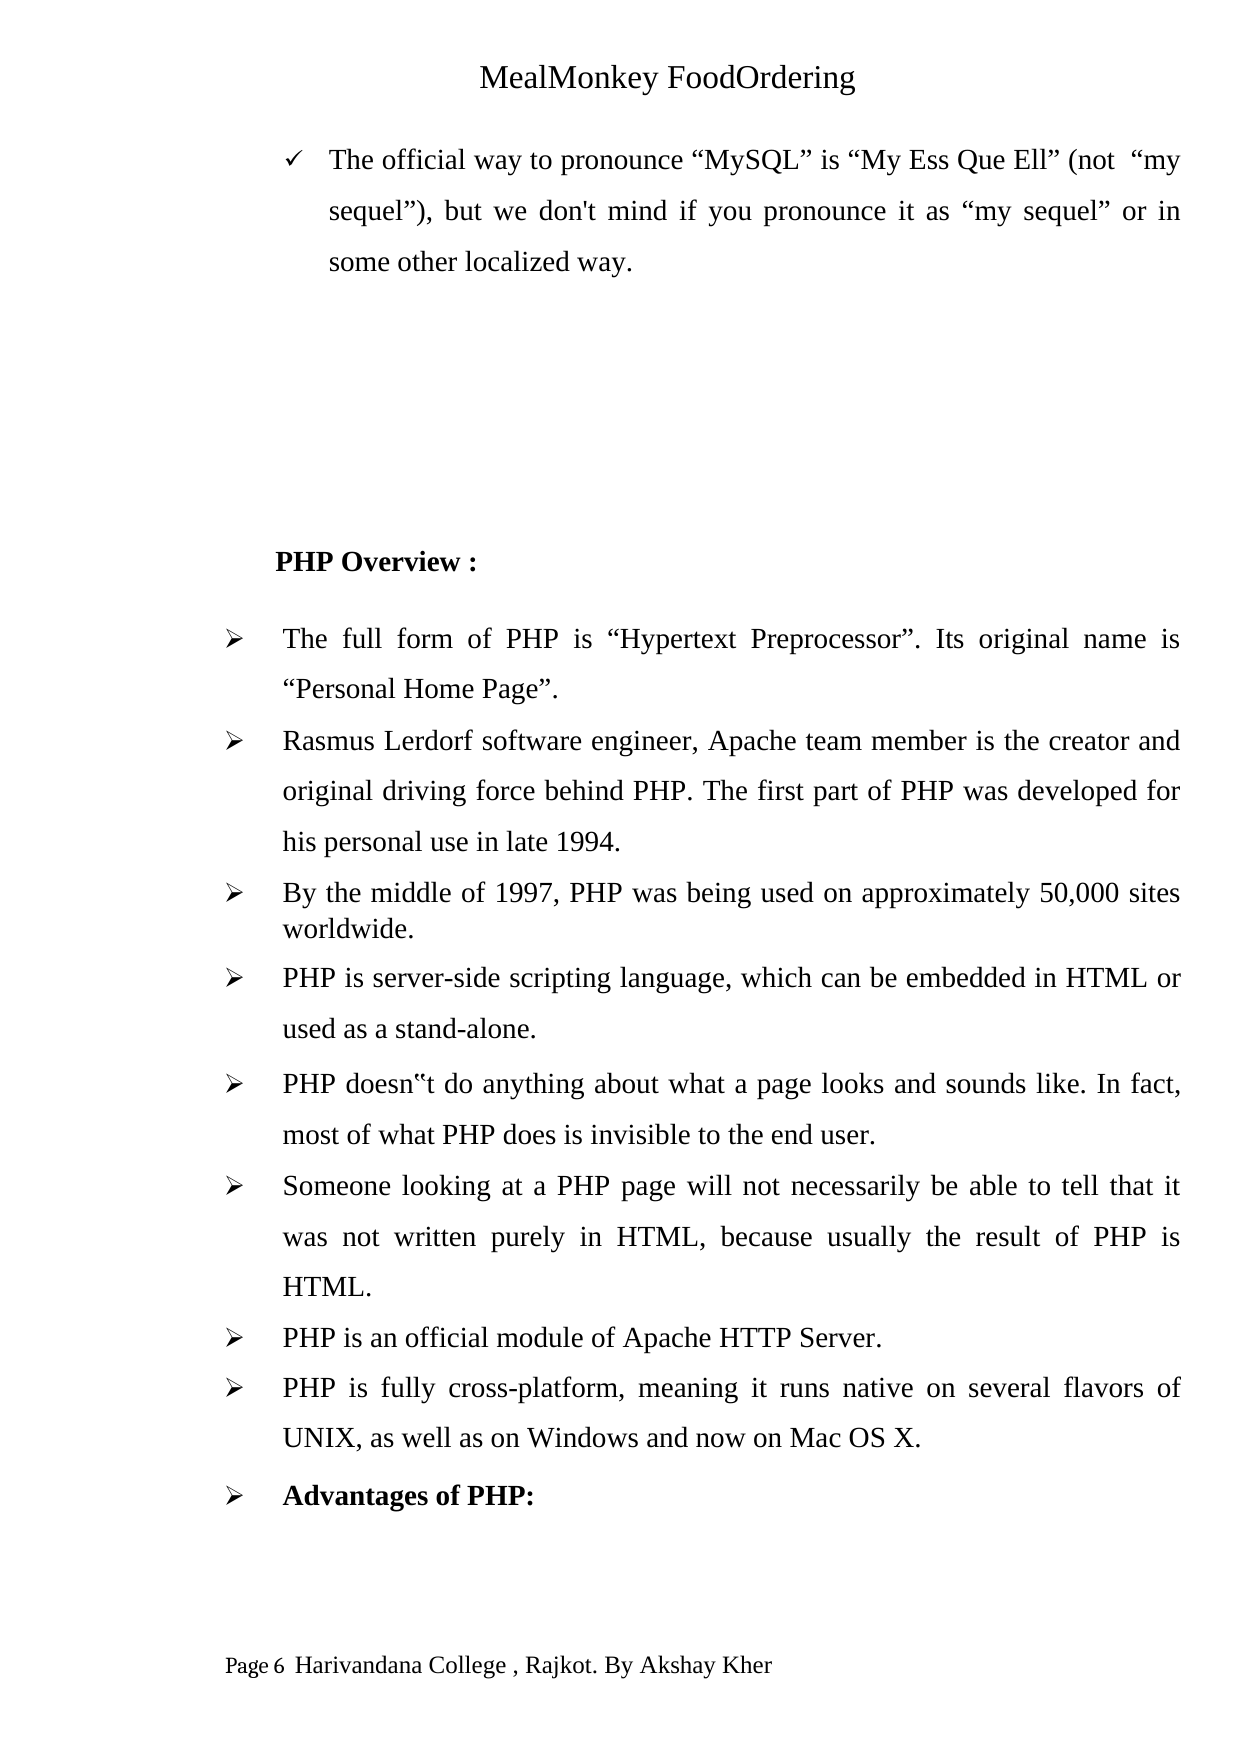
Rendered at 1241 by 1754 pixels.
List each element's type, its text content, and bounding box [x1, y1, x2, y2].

list The official way to pronounce “MySQL” is “My Ess Que Ell” (not “my sequel”), but we don't mind if you pronounce it as “my sequel” or in some other localized way. [284, 142, 1182, 277]
list The full form of PHP is “Hypertext Preprocessor”. Its original name is “Personal Home Page”. [223, 621, 1182, 705]
list PHP is server-side scripting language, which can be embedded in HTML or used as a stand-alone. [223, 961, 1182, 1045]
text PHP Overview : [150, 544, 1185, 578]
list Advantages of PHP: [223, 1478, 1182, 1511]
list PHP doesn‟t do anything about what a page looks and sounds like. In fact, most of what PHP does is invisible to the end user. [223, 1066, 1182, 1150]
list By the middle of 1997, PHP was being used on approximately 50,000 sites worldwide. [223, 875, 1182, 945]
list Rasmus Lerdorf software engineer, Apache team member is the creator and original driving force behind PHP. The first part of PHP was developed for his personal use in late 1994. [223, 723, 1182, 857]
list Someone looking at a PHP page will not necessarily be able to tell that it was not written purely in HTML, because usually the result of PHP is HTML. [223, 1168, 1182, 1303]
list PHP is an official module of Apache HTTP Server. [223, 1320, 1182, 1354]
list PHP is fully cross-platform, meaning it runs native on several flavors of UNIX, as well as on Windows and now on Mac OS X. [223, 1370, 1182, 1454]
